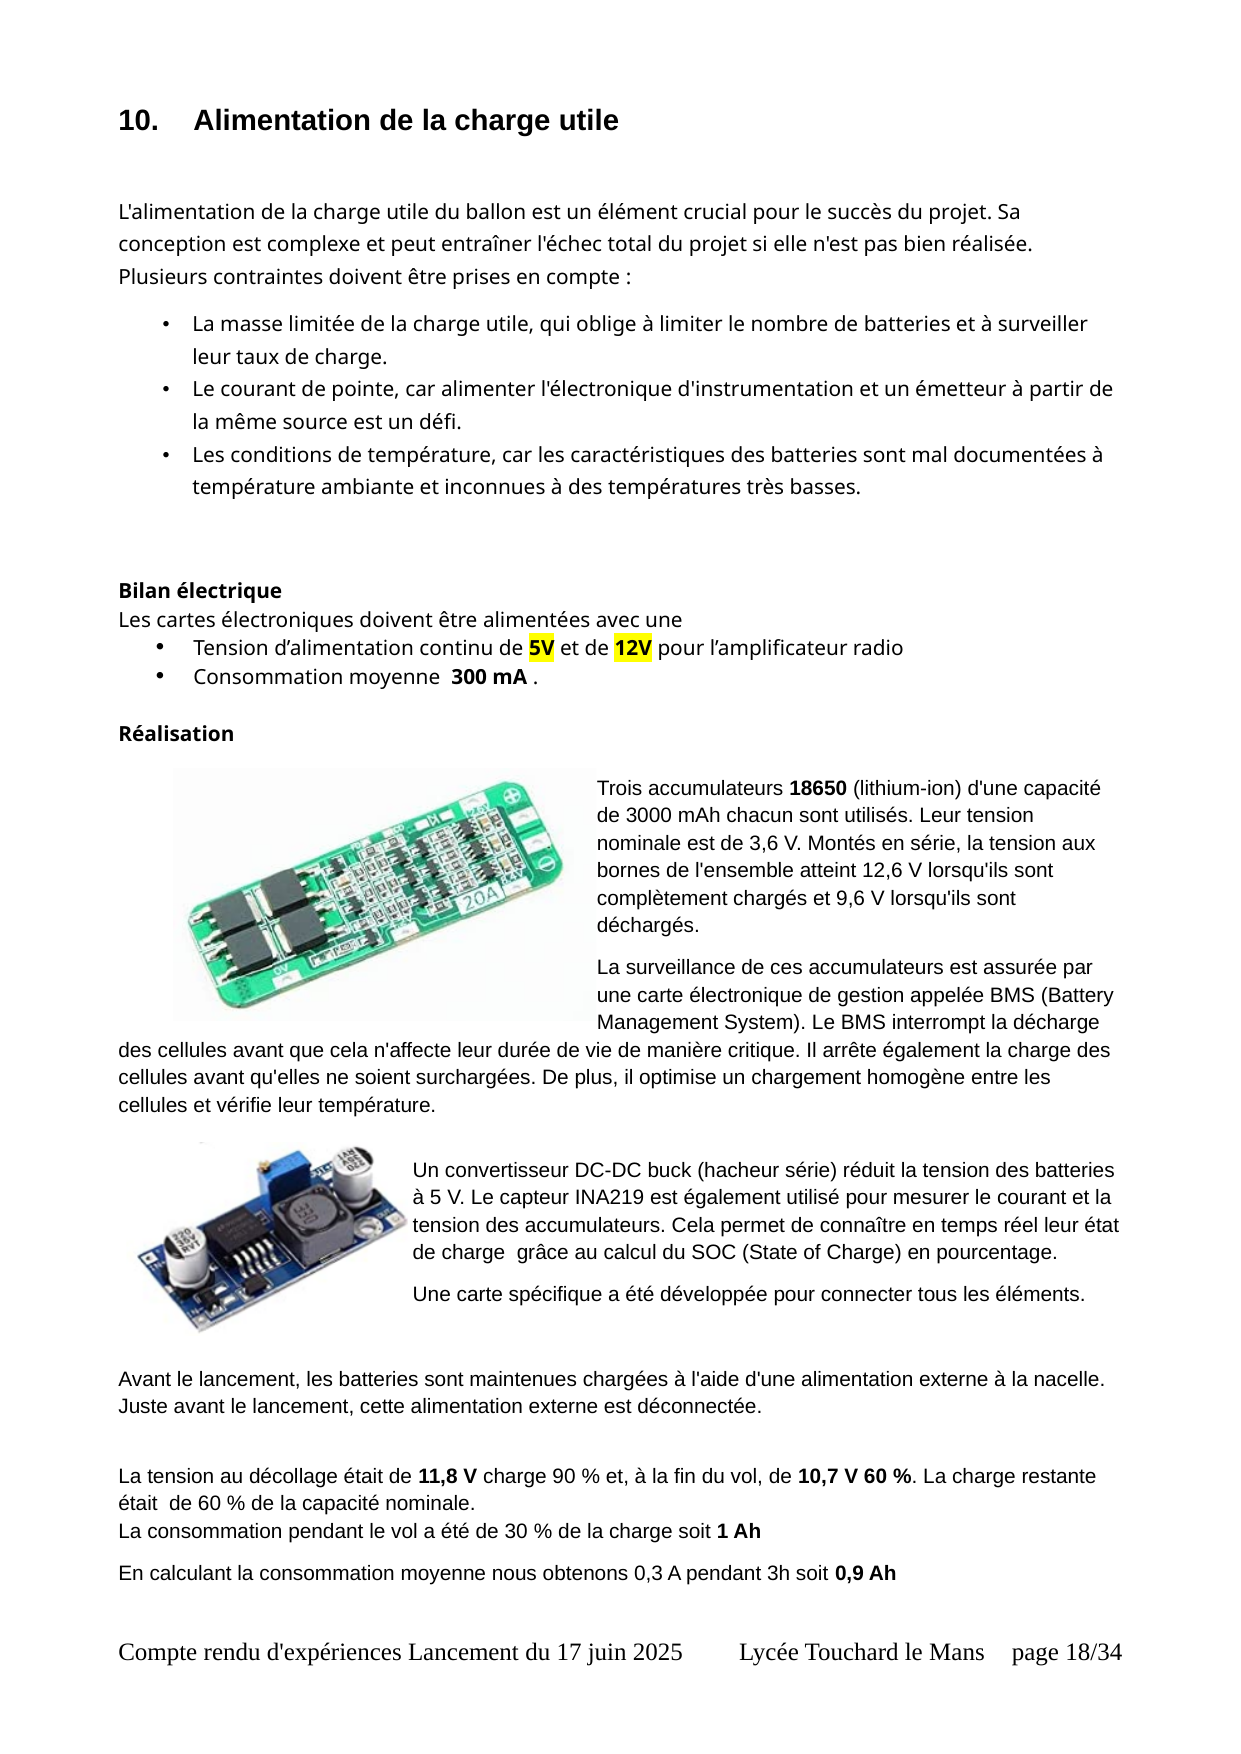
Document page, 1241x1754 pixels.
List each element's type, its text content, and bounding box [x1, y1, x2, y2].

list Consommation moyenne 300 mA . [156, 662, 1122, 690]
text La tension au décollage était de 11,8 V charge 90 % et, à la fin du vol, de 10,7 V 60 %. La charge restante était de 60 % de la capacité nominale. La consommation pendant le vol a été de 30 % de la charge soit 1 Ah [118, 1463, 1122, 1542]
text Une carte spécifique a été développée pour connecter tous les éléments. [413, 1282, 1122, 1306]
list La masse limitée de la charge utile, qui oblige à limiter le nombre de batteries et à surveiller leur taux de charge. [162, 309, 1122, 370]
list Les conditions de température, car les caractéristiques des batteries sont mal documentées à température ambiante et inconnues à des températures très basses. [162, 440, 1122, 501]
text Les cartes électroniques doivent être alimentées avec une [118, 605, 1122, 633]
text Avant le lancement, les batteries sont maintenues chargées à l'aide d'une alimentation externe à la nacelle. Juste avant le lancement, cette alimentation externe est déconnectée. [118, 1366, 1122, 1445]
list Tension d’alimentation continu de 5V et de 12V pour l’amplificateur radio [156, 633, 1122, 662]
text Réalisation [118, 719, 1122, 747]
picture [126, 1142, 413, 1336]
text L'alimentation de la charge utile du ballon est un élément crucial pour le succès du projet. Sa conception est complexe et peut entraîner l'échec total du projet si elle n'est pas bien réalisée. Plusieurs contraintes doivent être prises en compte : [118, 197, 1122, 291]
text Trois accumulateurs 18650 (lithium-ion) d'une capacité de 3000 mAh chacun sont utilisés. Leur tension nominale est de 3,6 V. Montés en série, la tension aux bornes de l'ensemble atteint 12,6 V lorsqu'ils sont complètement chargés et 9,6 V lorsqu'ils sont déchargés. [597, 776, 1122, 937]
subtitle Alimentation de la charge utile [118, 103, 1122, 137]
picture [134, 768, 597, 1021]
text La surveillance de ces accumulateurs est assurée par une carte électronique de gestion appelée BMS (Battery Management System). Le BMS interrompt la décharge des cellules avant que cela n'affecte leur durée de vie de manière critique. Il arrête également la charge des cellules avant qu'elles ne soient surchargées. De plus, il optimise un chargement homogène entre les cellules et vérifie leur température. [118, 955, 1122, 1117]
text Un convertisseur DC-DC buck (hacheur série) réduit la tension des batteries à 5 V. Le capteur INA219 est également utilisé pour mesurer le courant et la tension des accumulateurs. Cela permet de connaître en temps réel leur état de charge grâce au calcul du SOC (State of Charge) en pourcentage. [413, 1158, 1122, 1264]
list Le courant de pointe, car alimenter l'électronique d'instrumentation et un émetteur à partir de la même source est un défi. [162, 374, 1122, 436]
text En calculant la consommation moyenne nous obtenons 0,3 A pendant 3h soit 0,9 Ah [118, 1561, 1122, 1584]
text Bilan électrique [118, 576, 1122, 605]
